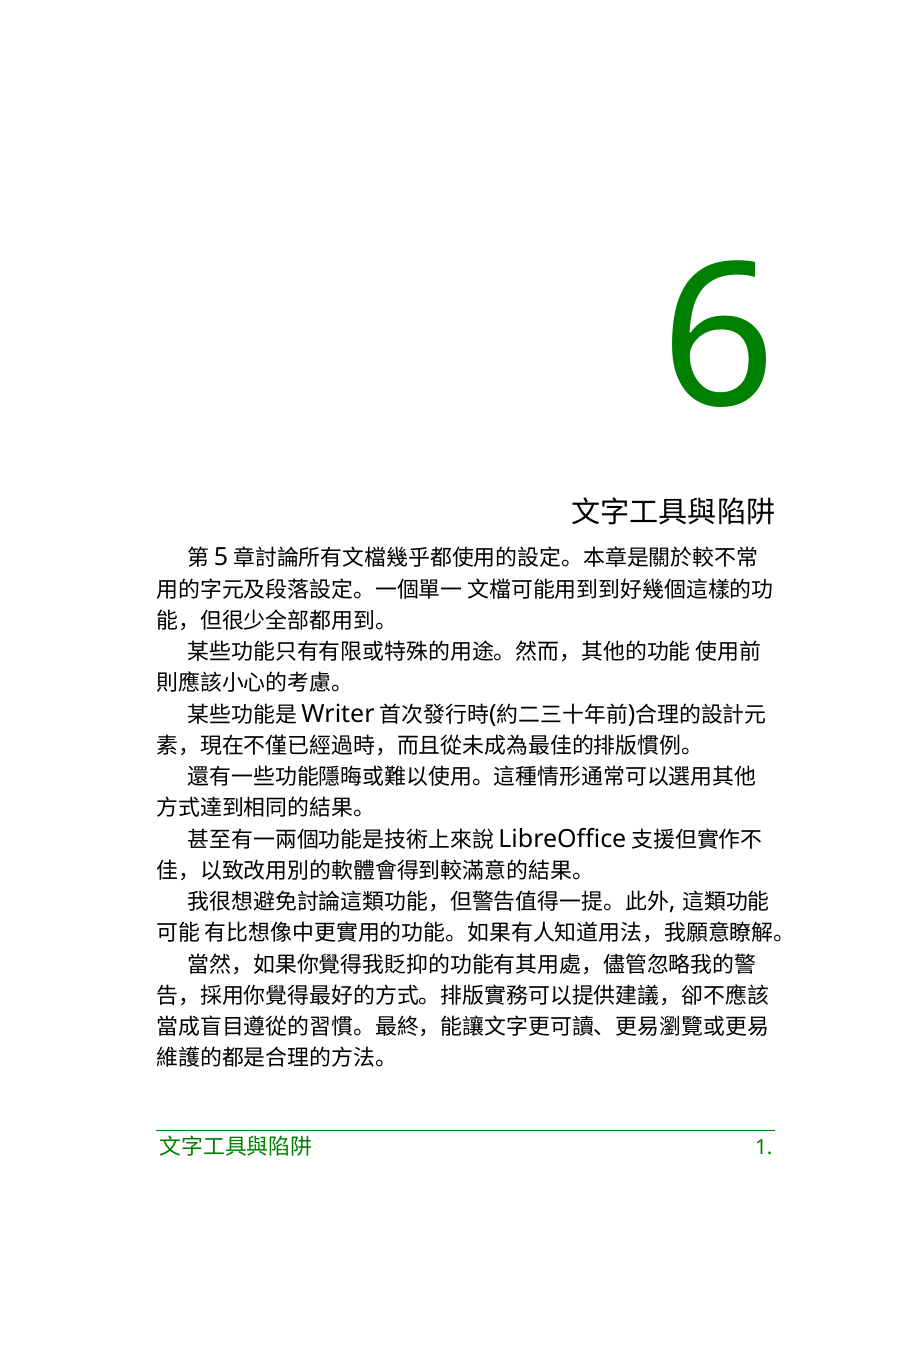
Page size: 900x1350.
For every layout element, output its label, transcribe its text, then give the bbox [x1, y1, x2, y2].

subtitle 文字工具與陷阱 [156, 489, 775, 531]
text 我很想避免討論這類功能，但警告值得一提。此外, 這類功能可能 有比想像中更實用的功能。如果有人知道用法，我願意瞭解。 [156, 884, 775, 947]
text 甚至有一兩個功能是技術上來說LibreOffice支援但實作不佳，以致改用別的軟體會得到較滿意的結果。 [156, 822, 775, 884]
text 第5章討論所有文檔幾乎都使用的設定。本章是關於較不常用的字元及段落設定。一個單一 文檔可能用到到好幾個這樣的功能，但很少全部都用到。 [156, 541, 775, 634]
text 6 [156, 192, 775, 464]
text 某些功能只有有限或特殊的用途。然而，其他的功能 使用前則應該小心的考慮。 [156, 634, 775, 697]
text 還有一些功能隱晦或難以使用。這種情形通常可以選用其他方式達到相同的結果。 [156, 759, 775, 822]
text 當然，如果你覺得我貶抑的功能有其用處，儘管忽略我的警告，採用你覺得最好的方式。排版實務可以提供建議，卻不應該當成盲目遵從的習慣。最終，能讓文字更可讀、更易瀏覽或更易維護的都是合理的方法。 [156, 947, 775, 1072]
text 某些功能是Writer首次發行時(約二三十年前)合理的設計元素，現在不僅已經過時，而且從未成為最佳的排版慣例。 [156, 697, 775, 759]
